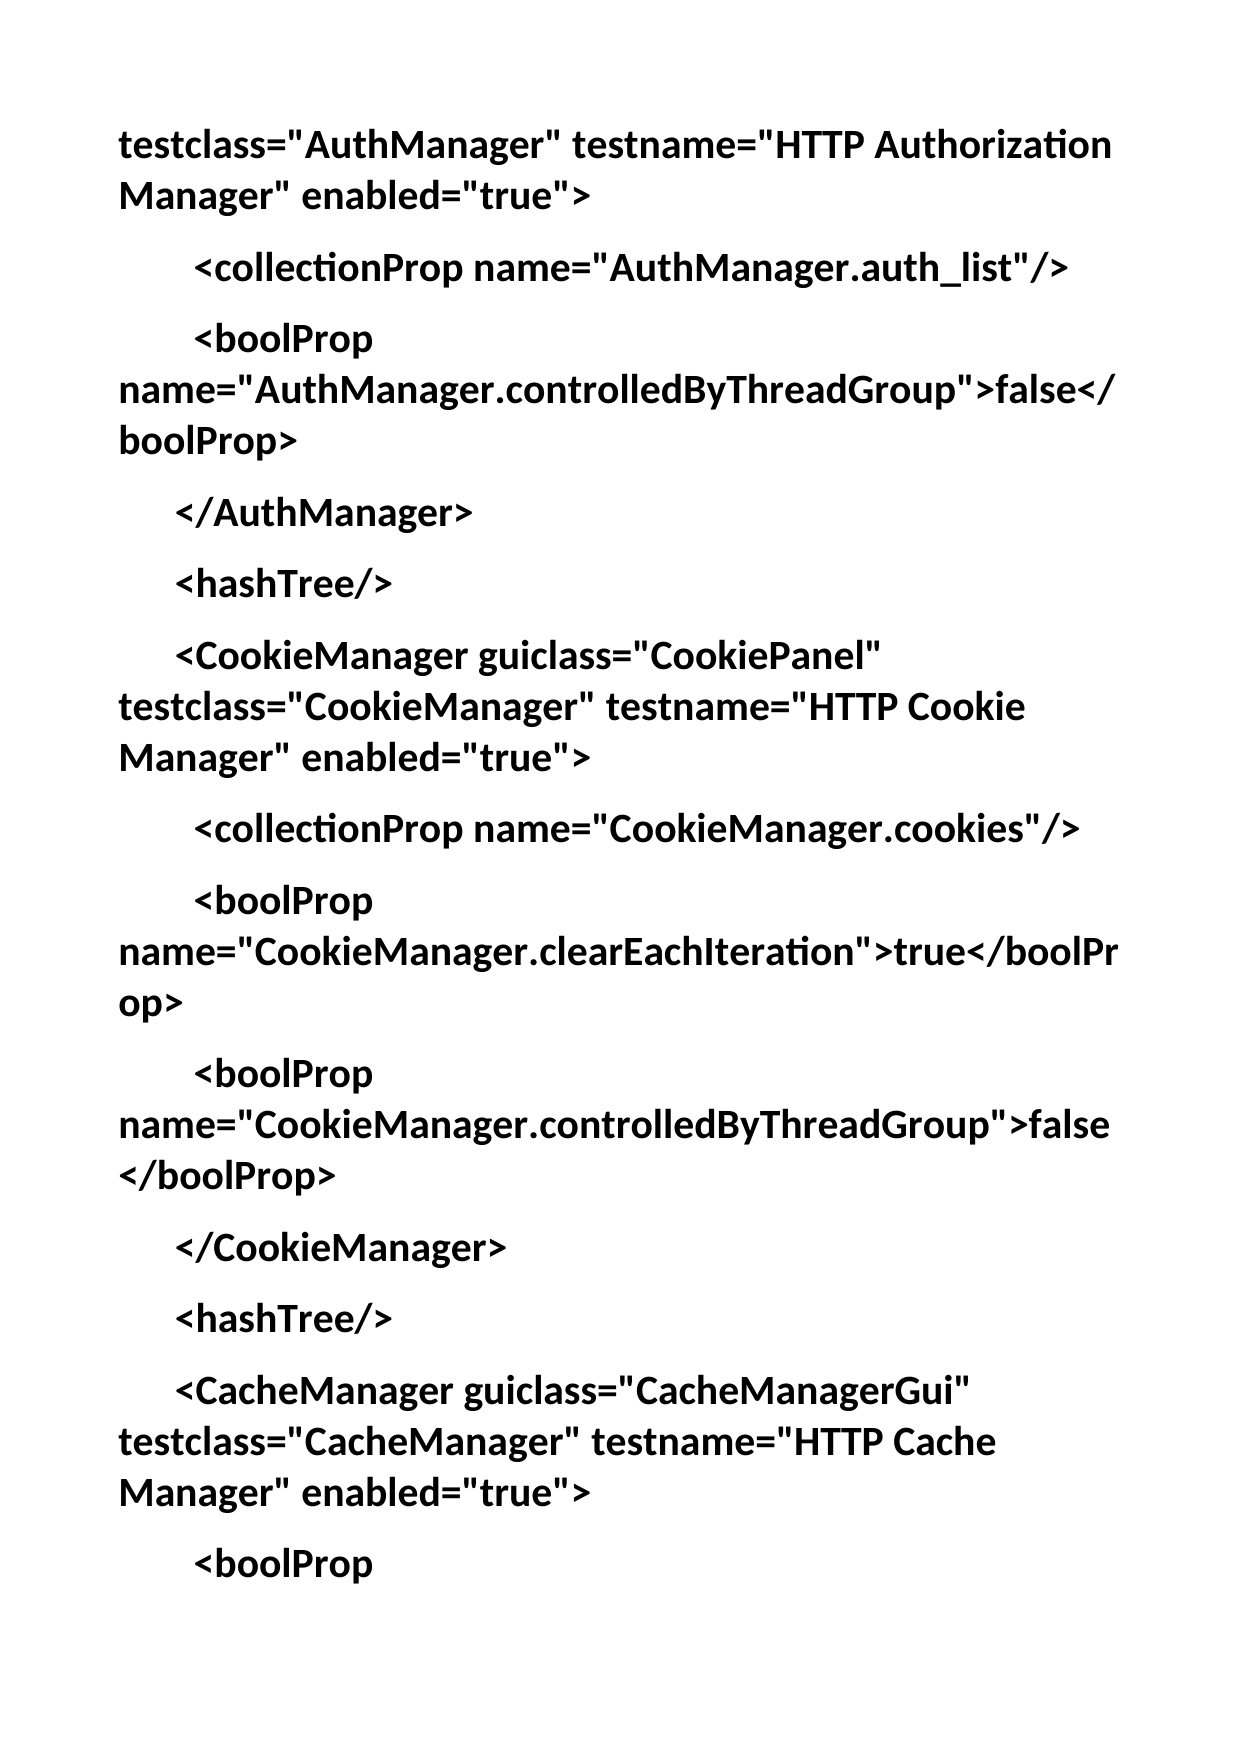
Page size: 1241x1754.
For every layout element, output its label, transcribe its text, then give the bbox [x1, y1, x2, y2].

text testclass="AuthManager" testname="HTTP Authorization Manager" enabled="true"> [118, 118, 1122, 220]
text <hashTree/> [118, 1292, 1122, 1343]
text </AuthManager> [118, 486, 1122, 536]
text <boolProp name="AuthManager.controlledByThreadGroup">false</boolProp> [118, 312, 1122, 465]
text <collectionProp name="AuthManager.auth_list"/> [118, 241, 1122, 291]
text <collectionProp name="CookieManager.cookies"/> [118, 802, 1122, 853]
text <CookieManager guiclass="CookiePanel" testclass="CookieManager" testname="HTTP Cookie Manager" enabled="true"> [118, 629, 1122, 781]
text <CacheManager guiclass="CacheManagerGui" testclass="CacheManager" testname="HTTP Cache Manager" enabled="true"> [118, 1364, 1122, 1516]
text <boolProp name="CookieManager.clearEachIteration">true</boolProp> [118, 874, 1122, 1026]
text <boolProp [118, 1537, 1122, 1588]
text <boolProp name="CookieManager.controlledByThreadGroup">false</boolProp> [118, 1047, 1122, 1200]
text </CookieManager> [118, 1221, 1122, 1271]
text <hashTree/> [118, 557, 1122, 608]
